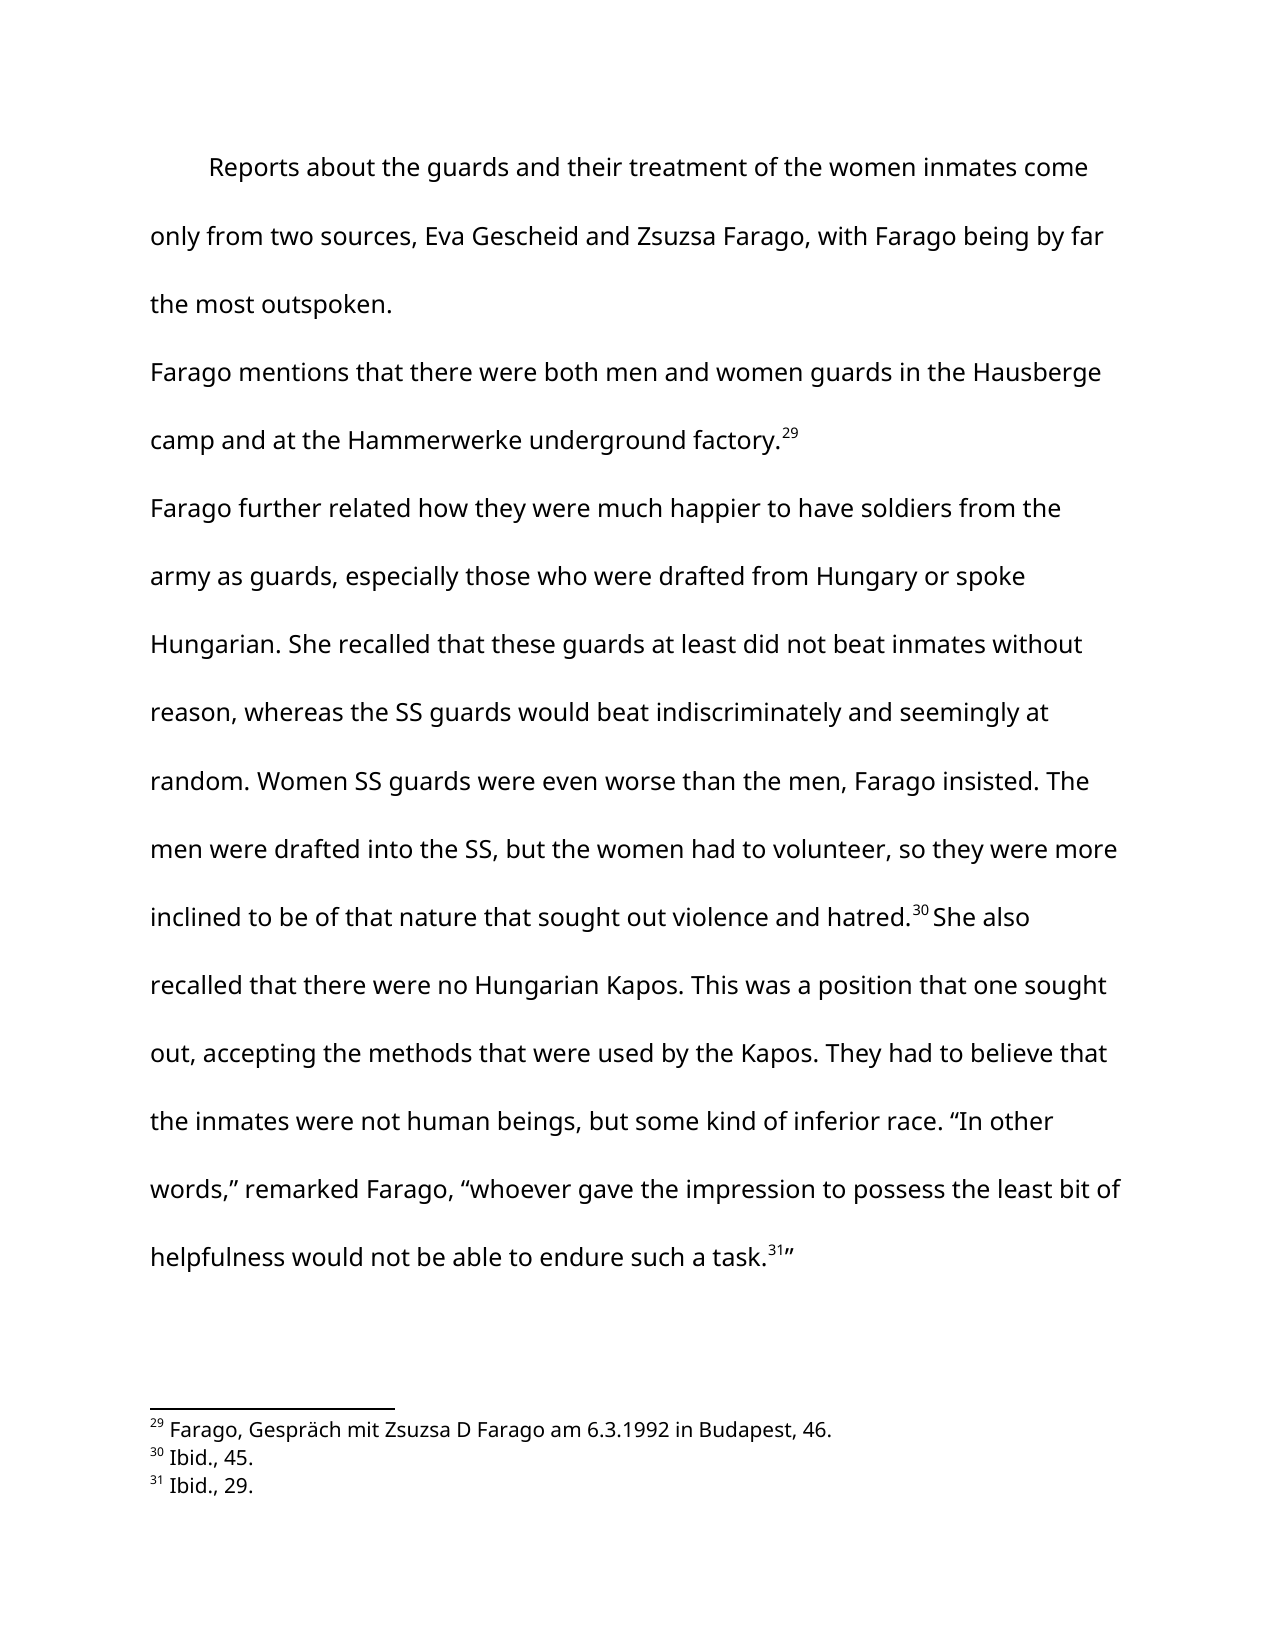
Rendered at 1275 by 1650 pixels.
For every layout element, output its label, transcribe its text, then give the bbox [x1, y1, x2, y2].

text Farago mentions that there were both men and women guards in the Hausberge camp and at the Hammerwerke underground factory. [150, 354, 1125, 457]
text Farago, Gespräch mit Zsuzsa D Farago am 6.3.1992 in Budapest, 46. [150, 1415, 1125, 1443]
text Reports about the guards and their treatment of the women inmates come only from two sources, Eva Gescheid and Zsuzsa Farago, with Farago being by far the most outspoken. [150, 150, 1125, 320]
text Ibid., 29. [150, 1472, 1125, 1500]
text Farago further related how they were much happier to have soldiers from the army as guards, especially those who were drafted from Hungary or spoke Hungarian. She recalled that these guards at least did not beat inmates without reason, whereas the SS guards would beat indiscriminately and seemingly at random. Women SS guards were even worse than the men, Farago insisted. The men were drafted into the SS, but the women had to volunteer, so they were more inclined to be of that nature that sought out violence and hatred. She also recalled that there were no Hungarian Kapos. This was a position that one sought out, accepting the methods that were used by the Kapos. They had to believe that the inmates were not human beings, but some kind of inferior race. “In other words,” remarked Farago, “whoever gave the impression to possess the least bit of helpfulness would not be able to endure such a task.” [150, 491, 1125, 1274]
text Ibid., 45. [150, 1443, 1125, 1472]
